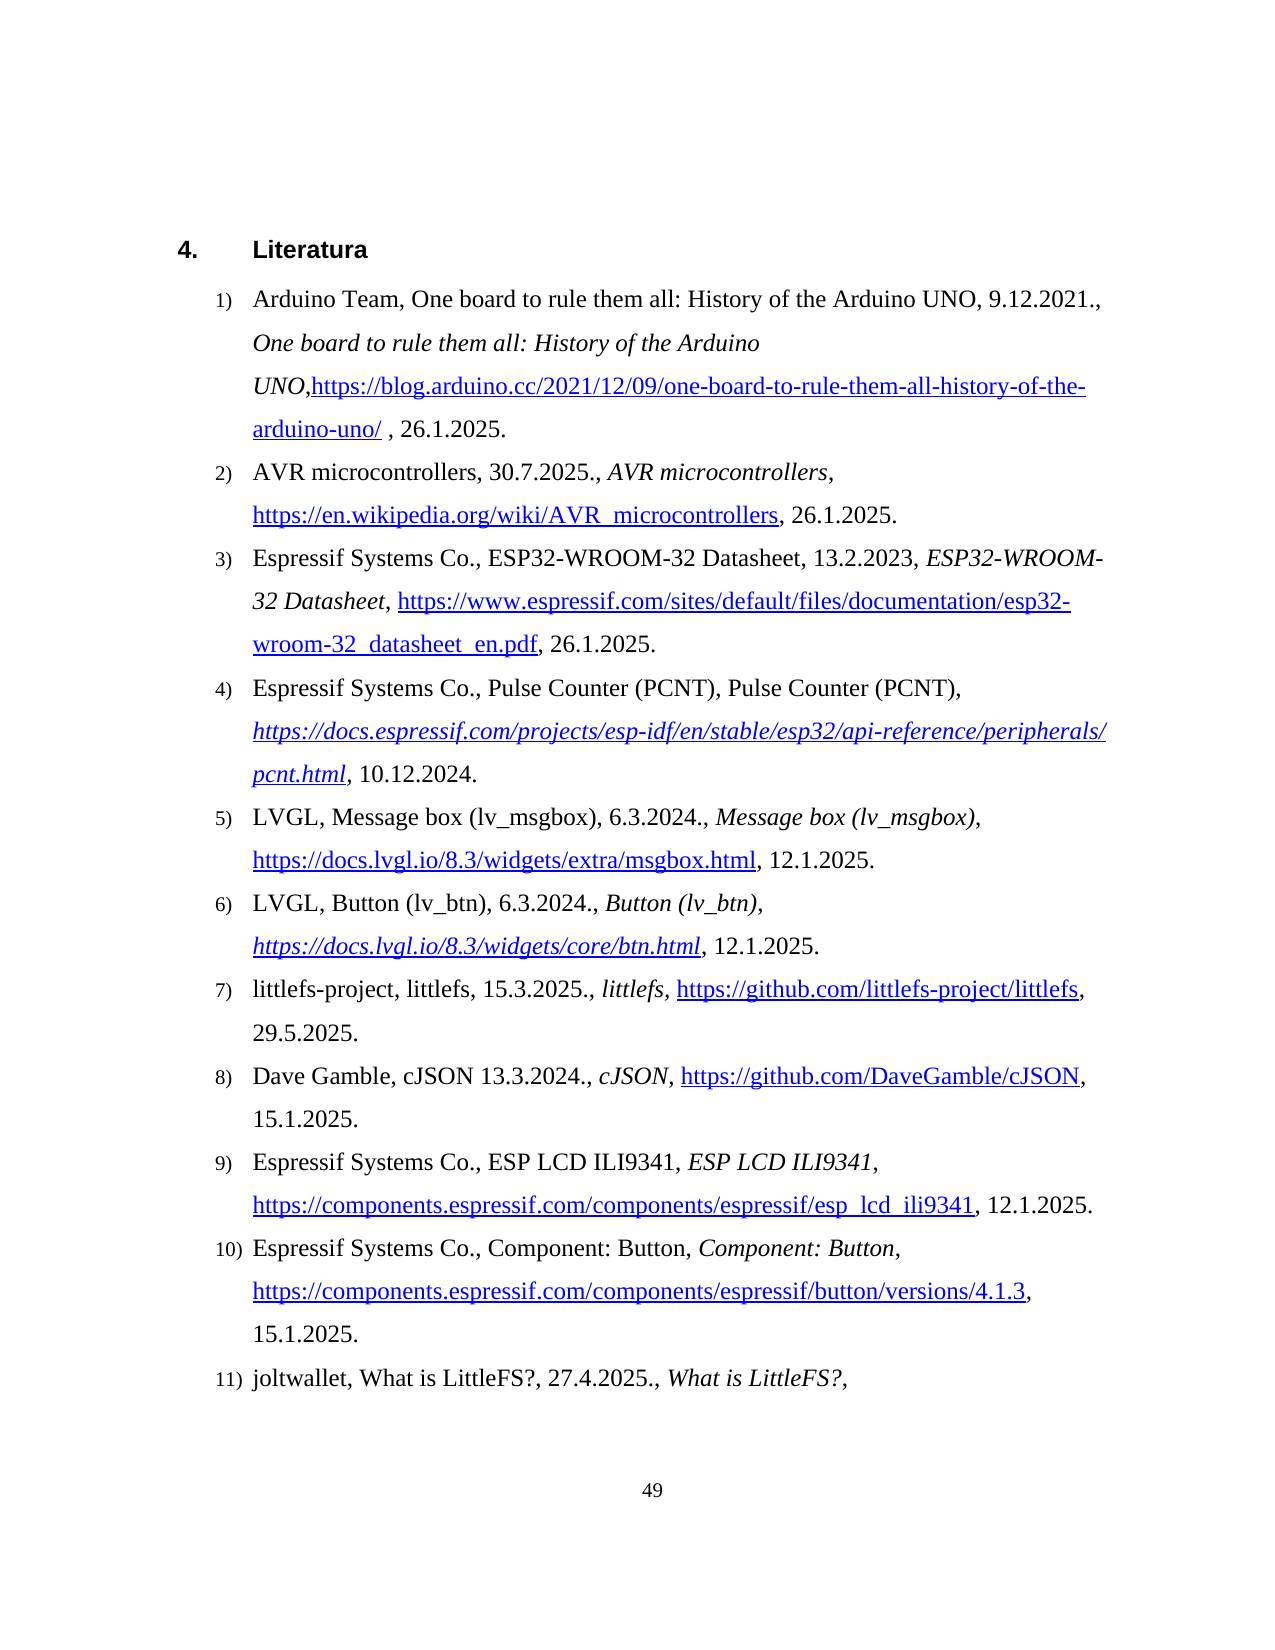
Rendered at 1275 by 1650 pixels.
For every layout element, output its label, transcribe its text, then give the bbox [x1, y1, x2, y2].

list LVGL, Button (lv_btn), 6.3.2024., Button (lv_btn), https://docs.lvgl.io/8.3/widgets/core/btn.html, 12.1.2025. [215, 888, 1127, 960]
list Espressif Systems Co., Component: Button, Component: Button, https://components.espressif.com/components/espressif/button/versions/4.1.3, 15.1.2025. [215, 1233, 1127, 1348]
list Espressif Systems Co., Pulse Counter (PCNT), Pulse Counter (PCNT), https://docs.espressif.com/projects/esp-idf/en/stable/esp32/api-reference/peripherals/pcnt.html, 10.12.2024. [215, 673, 1127, 788]
list Arduino Team, One board to rule them all: History of the Arduino UNO, 9.12.2021., One board to rule them all: History of the Arduino UNO,https://blog.arduino.cc/2021/12/09/one-board-to-rule-them-all-history-of-the-arduino-uno/ , 26.1.2025. [215, 284, 1127, 443]
list Dave Gamble, cJSON 13.3.2024., cJSON, https://github.com/DaveGamble/cJSON, 15.1.2025. [215, 1061, 1127, 1133]
list Espressif Systems Co., ESP LCD ILI9341, ESP LCD ILI9341, https://components.espressif.com/components/espressif/esp_lcd_ili9341, 12.1.2025. [215, 1147, 1127, 1219]
list littlefs-project, littlefs, 15.3.2025., littlefs, https://github.com/littlefs-project/littlefs, 29.5.2025. [215, 974, 1127, 1046]
list joltwallet, What is LittleFS?, 27.4.2025., What is LittleFS?, [215, 1363, 1127, 1391]
list AVR microcontrollers, 30.7.2025., AVR microcontrollers, https://en.wikipedia.org/wiki/AVR_microcontrollers, 26.1.2025. [215, 457, 1127, 529]
list LVGL, Message box (lv_msgbox), 6.3.2024., Message box (lv_msgbox), https://docs.lvgl.io/8.3/widgets/extra/msgbox.html, 12.1.2025. [215, 802, 1127, 874]
subtitle Literatura [177, 235, 1127, 264]
list Espressif Systems Co., ESP32-WROOM-32 Datasheet, 13.2.2023, ESP32-WROOM-32 Datasheet, https://www.espressif.com/sites/default/files/documentation/esp32-wroom-32_datasheet_en.pdf, 26.1.2025. [215, 543, 1127, 658]
